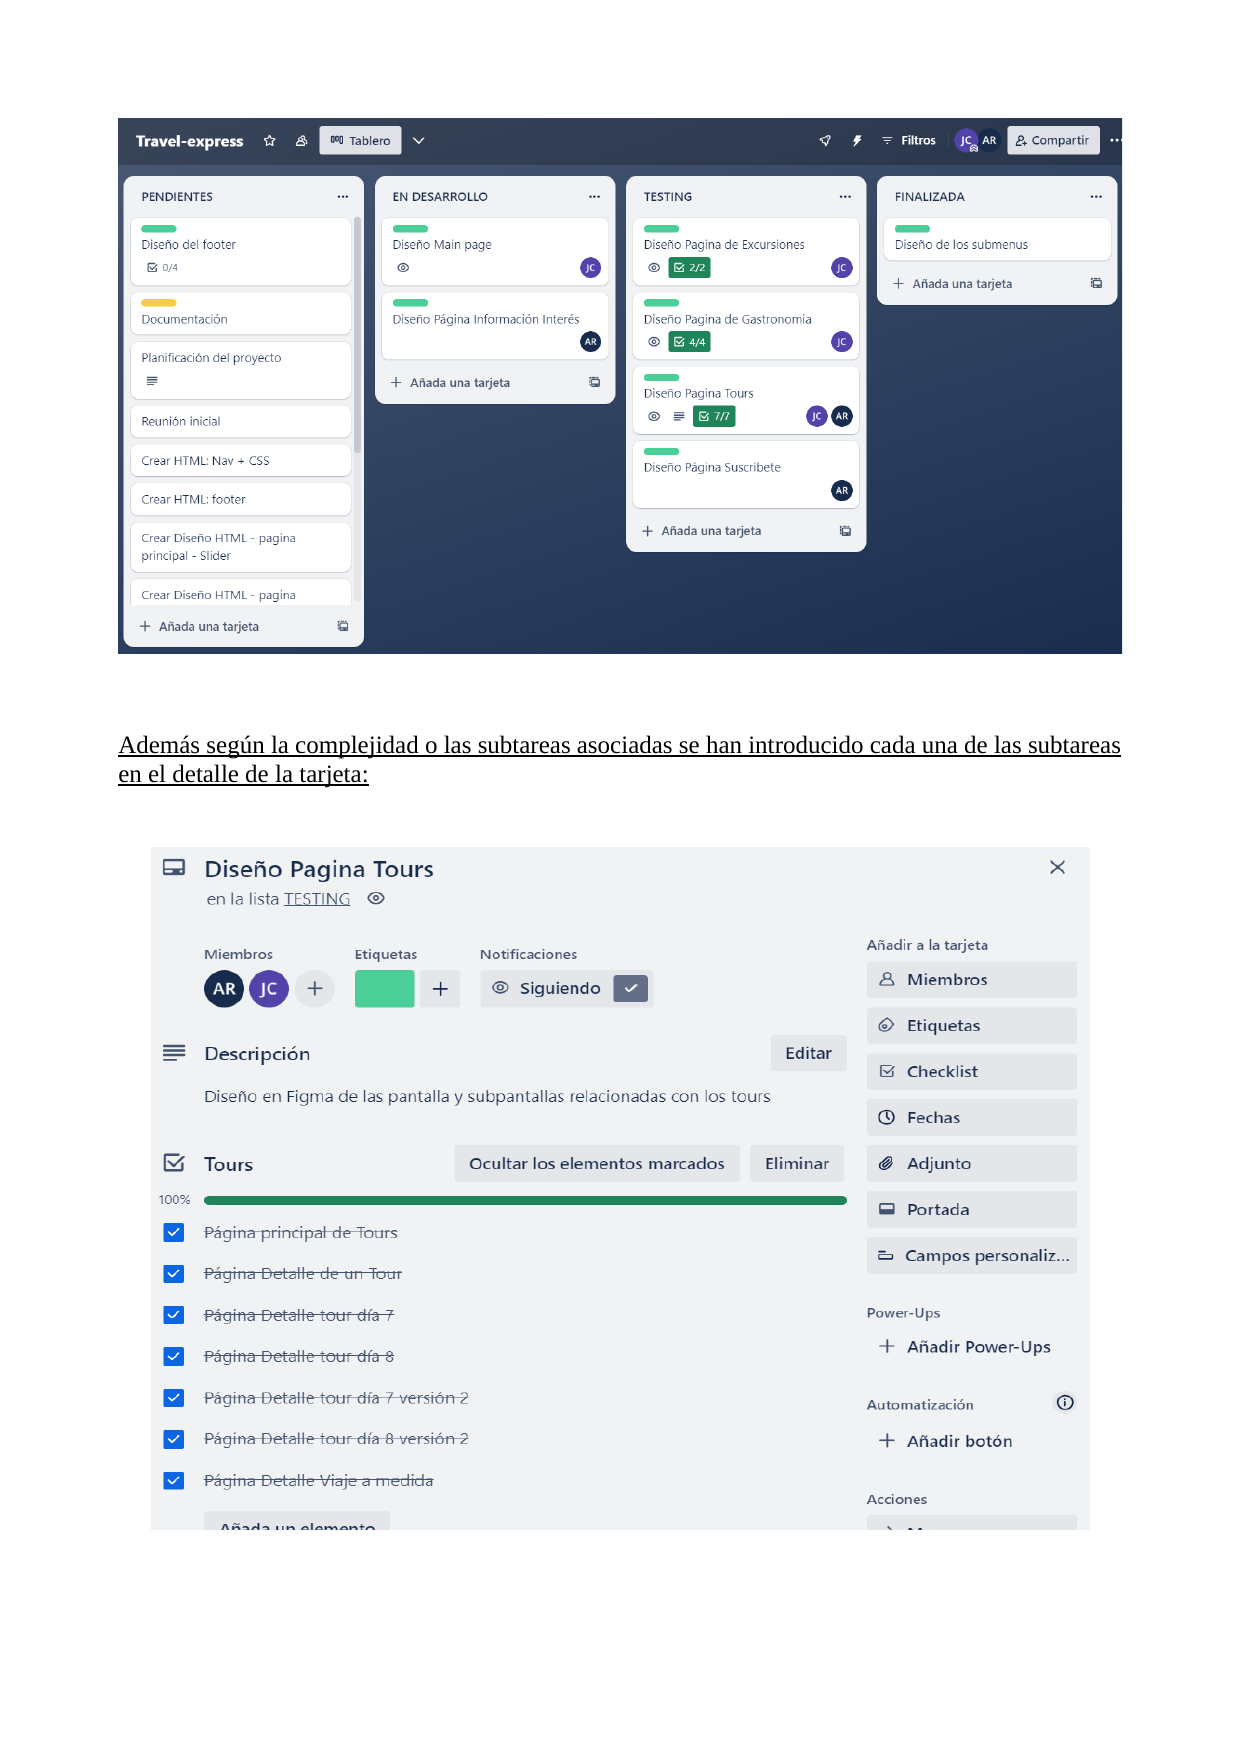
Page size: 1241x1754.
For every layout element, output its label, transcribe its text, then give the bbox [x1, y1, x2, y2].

picture [118, 118, 1123, 654]
subtitle Además según la complejidad o las subtareas asociadas se han introducido cada una de las subtareas en el detalle de la tarjeta: [118, 730, 1122, 788]
picture [150, 847, 1090, 1530]
